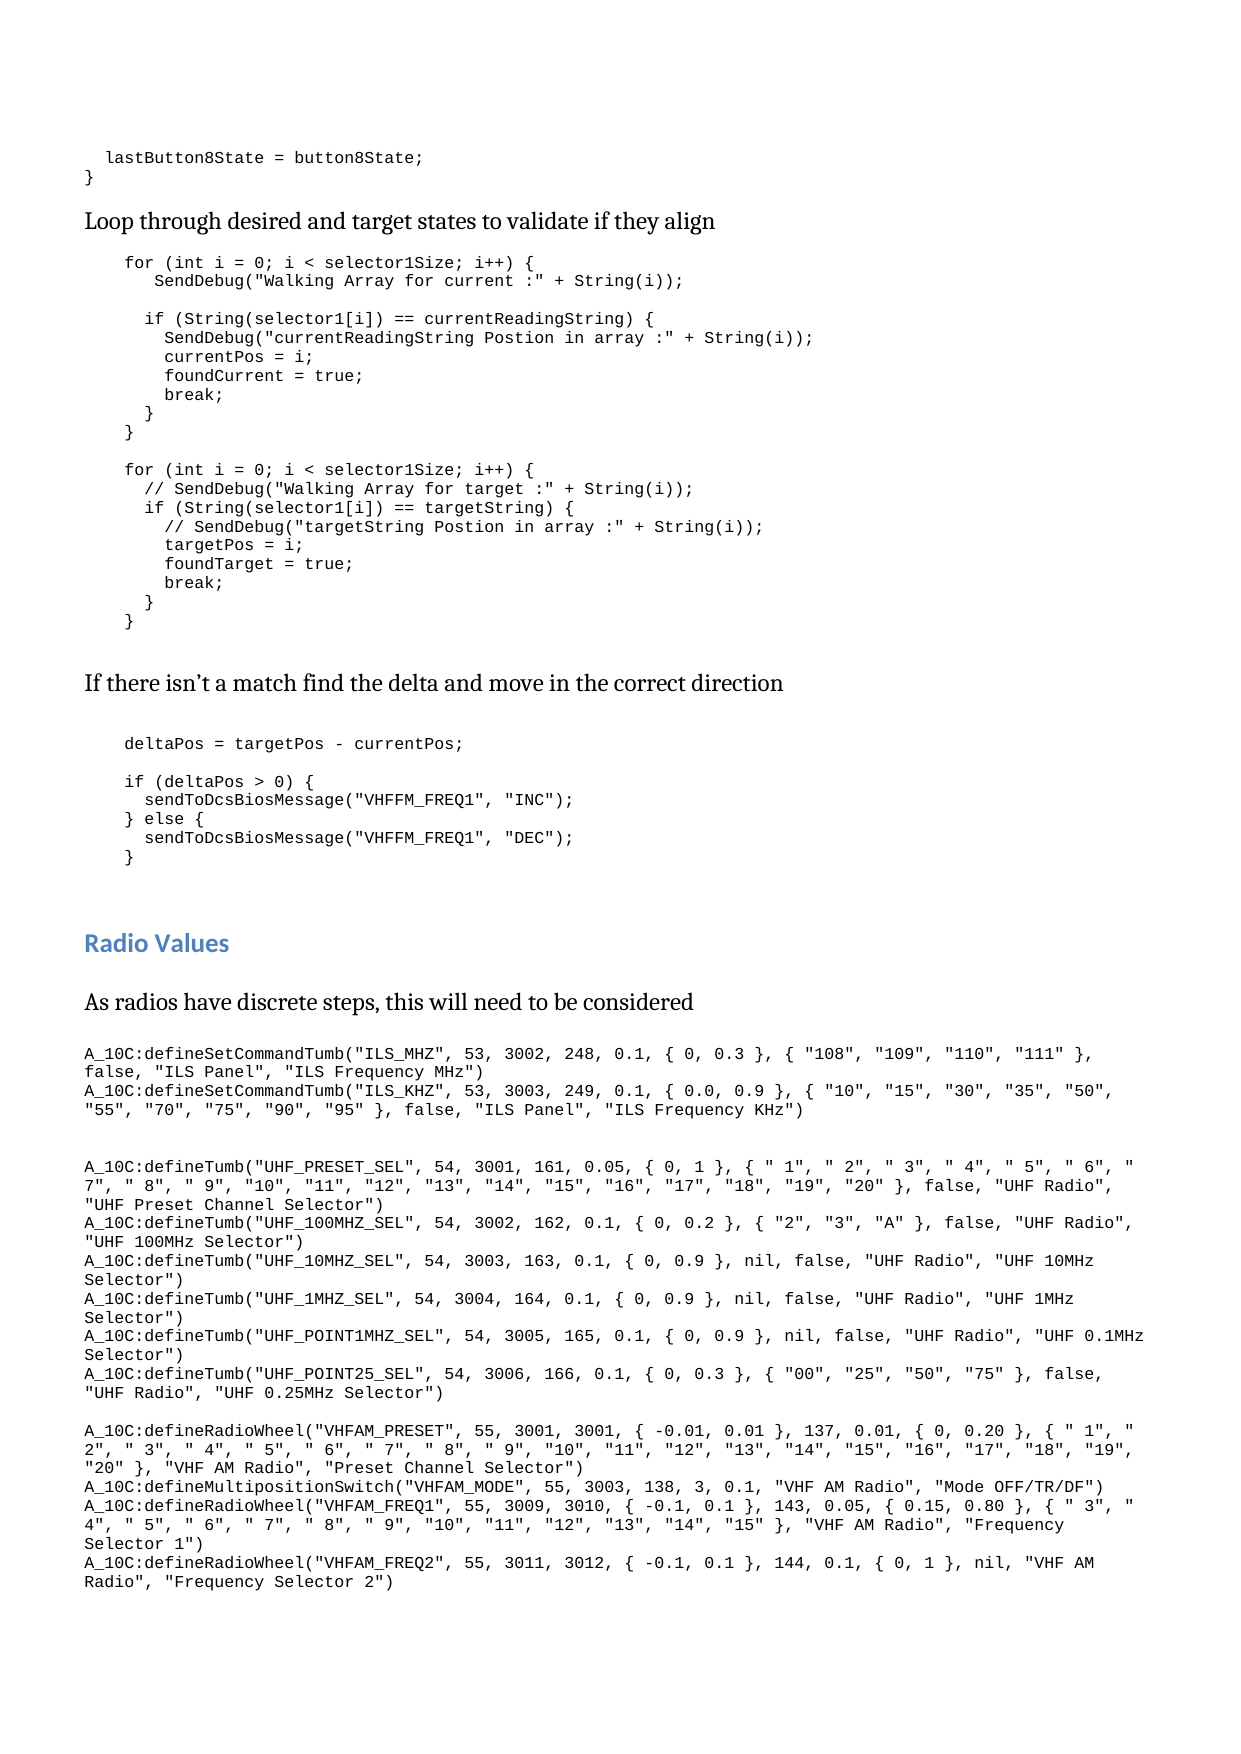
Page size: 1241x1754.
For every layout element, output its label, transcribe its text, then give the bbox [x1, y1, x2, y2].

text foundCurrent = true; [84, 367, 1148, 386]
text for (int i = 0; i < selector1Size; i++) { [84, 254, 1148, 273]
text A_10C:defineMultipositionSwitch("VHFAM_MODE", 55, 3003, 138, 3, 0.1, "VHF AM Radio", "Mode OFF/TR/DF") [84, 1479, 1148, 1498]
text } [84, 612, 1148, 631]
text If there isn’t a match find the delta and move in the correct direction [84, 669, 1148, 698]
text A_10C:defineTumb("UHF_1MHZ_SEL", 54, 3004, 164, 0.1, { 0, 0.9 }, nil, false, "UHF Radio", "UHF 1MHz Selector") [84, 1290, 1148, 1328]
text } [84, 405, 1148, 424]
text if (deltaPos > 0) { [84, 773, 1148, 792]
text } [84, 169, 1148, 188]
text } [84, 848, 1148, 867]
text } else { [84, 811, 1148, 830]
text } [84, 593, 1148, 612]
text A_10C:defineTumb("UHF_POINT25_SEL", 54, 3006, 166, 0.1, { 0, 0.3 }, { "00", "25", "50", "75" }, false, "UHF Radio", "UHF 0.25MHz Selector") [84, 1366, 1148, 1403]
text deltaPos = targetPos - currentPos; [84, 735, 1148, 754]
text A_10C:defineRadioWheel("VHFAM_PRESET", 55, 3001, 3001, { -0.01, 0.01 }, 137, 0.01, { 0, 0.20 }, { " 1", " 2", " 3", " 4", " 5", " 6", " 7", " 8", " 9", "10", "11", "12", "13", "14", "15", "16", "17", "18", "19", "20" }, "VHF AM Radio", "Preset Channel Selector") [84, 1422, 1148, 1479]
text Loop through desired and target states to validate if they align [84, 207, 1148, 235]
text } [84, 424, 1148, 443]
text break; [84, 386, 1148, 405]
text if (String(selector1[i]) == currentReadingString) { [84, 311, 1148, 329]
text A_10C:defineSetCommandTumb("ILS_MHZ", 53, 3002, 248, 0.1, { 0, 0.3 }, { "108", "109", "110", "111" }, false, "ILS Panel", "ILS Frequency MHz") [84, 1045, 1148, 1083]
text A_10C:defineTumb("UHF_POINT1MHZ_SEL", 54, 3005, 165, 0.1, { 0, 0.9 }, nil, false, "UHF Radio", "UHF 0.1MHz Selector") [84, 1328, 1148, 1366]
text A_10C:defineRadioWheel("VHFAM_FREQ1", 55, 3009, 3010, { -0.1, 0.1 }, 143, 0.05, { 0.15, 0.80 }, { " 3", " 4", " 5", " 6", " 7", " 8", " 9", "10", "11", "12", "13", "14", "15" }, "VHF AM Radio", "Frequency Selector 1") [84, 1498, 1148, 1554]
text break; [84, 575, 1148, 593]
text sendToDcsBiosMessage("VHFFM_FREQ1", "DEC"); [84, 830, 1148, 848]
text SendDebug("currentReadingString Postion in array :" + String(i)); [84, 329, 1148, 348]
text A_10C:defineTumb("UHF_100MHZ_SEL", 54, 3002, 162, 0.1, { 0, 0.2 }, { "2", "3", "A" }, false, "UHF Radio", "UHF 100MHz Selector") [84, 1215, 1148, 1253]
text sendToDcsBiosMessage("VHFFM_FREQ1", "INC"); [84, 792, 1148, 811]
text foundTarget = true; [84, 556, 1148, 575]
text lastButton8State = button8State; [84, 150, 1148, 169]
text A_10C:defineRadioWheel("VHFAM_FREQ2", 55, 3011, 3012, { -0.1, 0.1 }, 144, 0.1, { 0, 1 }, nil, "VHF AM Radio", "Frequency Selector 2") [84, 1554, 1148, 1592]
text SendDebug("Walking Array for current :" + String(i)); [84, 273, 1148, 292]
subtitle Radio Values [84, 926, 1148, 959]
text // SendDebug("Walking Array for target :" + String(i)); [84, 480, 1148, 499]
text targetPos = i; [84, 537, 1148, 556]
text A_10C:defineTumb("UHF_PRESET_SEL", 54, 3001, 161, 0.05, { 0, 1 }, { " 1", " 2", " 3", " 4", " 5", " 6", " 7", " 8", " 9", "10", "11", "12", "13", "14", "15", "16", "17", "18", "19", "20" }, false, "UHF Radio", "UHF Preset Channel Selector") [84, 1158, 1148, 1215]
text for (int i = 0; i < selector1Size; i++) { [84, 462, 1148, 480]
text A_10C:defineSetCommandTumb("ILS_KHZ", 53, 3003, 249, 0.1, { 0.0, 0.9 }, { "10", "15", "30", "35", "50", "55", "70", "75", "90", "95" }, false, "ILS Panel", "ILS Frequency KHz") [84, 1083, 1148, 1121]
text // SendDebug("targetString Postion in array :" + String(i)); [84, 518, 1148, 537]
text As radios have discrete steps, this will need to be considered [84, 988, 1148, 1016]
text A_10C:defineTumb("UHF_10MHZ_SEL", 54, 3003, 163, 0.1, { 0, 0.9 }, nil, false, "UHF Radio", "UHF 10MHz Selector") [84, 1253, 1148, 1290]
text if (String(selector1[i]) == targetString) { [84, 499, 1148, 518]
text currentPos = i; [84, 348, 1148, 367]
